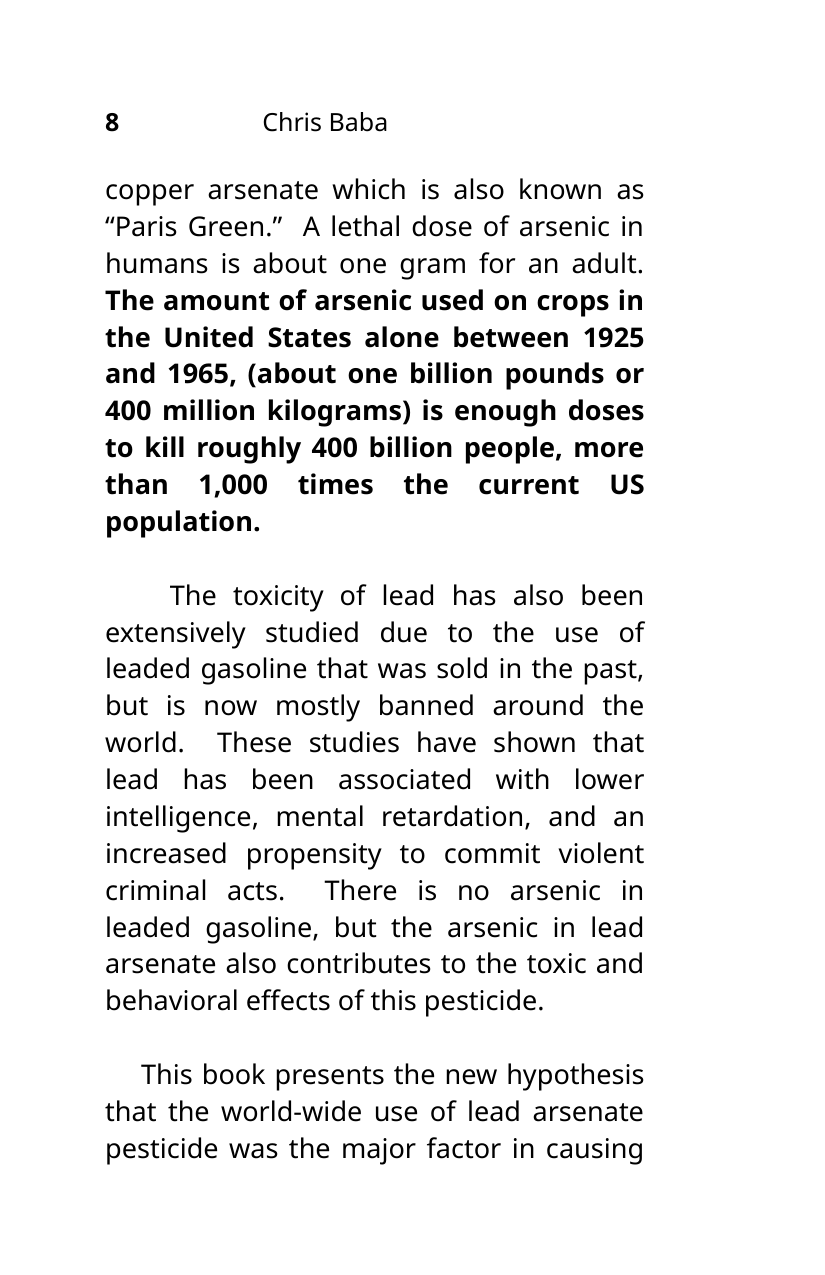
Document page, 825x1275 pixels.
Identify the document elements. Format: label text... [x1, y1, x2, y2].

text The toxicity of lead has also been extensively studied due to the use of leaded gasoline that was sold in the past, but is now mostly banned around the world. These studies have shown that lead has been associated with lower intelligence, mental retardation, and an increased propensity to commit violent criminal acts. There is no arsenic in leaded gasoline, but the arsenic in lead arsenate also contributes to the toxic and behavioral effects of this pesticide. [105, 576, 645, 1019]
text This book presents the new hypothesis that the world-wide use of lead arsenate pesticide was the major factor in causing [105, 1056, 645, 1166]
text These records also document similar amounts of two other arsenic compounds, calcium arsenate, and copper arsenate which is also known as “Paris Green.” A lethal dose of arsenic in humans is about one gram for an adult. The amount of arsenic used on crops in the United States alone between 1925 and 1965, (about one billion pounds or 400 million kilograms) is enough doses to kill roughly 400 billion people, more than 1,000 times the current US population. [105, 171, 645, 539]
